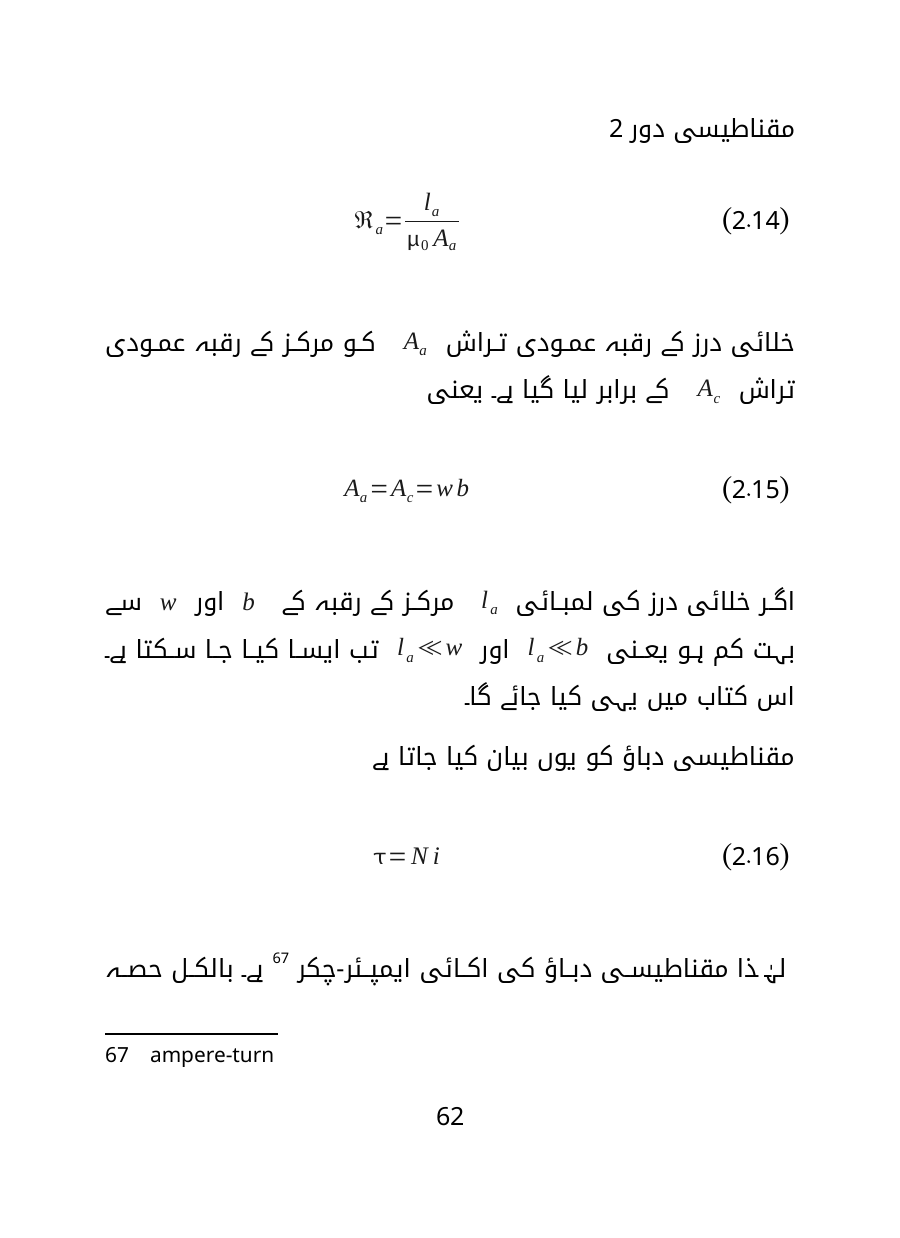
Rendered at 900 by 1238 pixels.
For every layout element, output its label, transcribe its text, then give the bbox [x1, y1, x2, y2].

table_header (2.14) [700, 183, 795, 273]
table_header [105, 827, 700, 899]
table_header (2.15) [699, 461, 795, 532]
text مقناطیسی دباؤ کو یوں بیان کیا جاتا ہے [105, 733, 795, 781]
table_header [105, 183, 700, 273]
text ampere-turn [105, 1040, 795, 1068]
table_header (2.16) [700, 827, 795, 899]
text لہٰذا مقناطیسی دباؤ کی اکائی ایمپئر-چکر ہے۔ بالکل حصہ 2.2 کی طرح ہم مساوات 2.13 کو یوں لکھ سکتے ہیں۔ [105, 945, 795, 993]
text اگر خلائی درز کی لمبائی مرکز کے رقبہ کے اورسے بہت کم ہو یعنیاورتب ایسا کیا جا سکتا ہے۔ اس کتاب میں یہی کیا جائے گا۔ [105, 579, 795, 721]
text خلائی درز کے رقبہ عمودی تراش کو مرکز کے رقبہ عمودی تراش کے برابر لیا گیا ہے۔ یعنی [105, 319, 795, 414]
table_header [105, 461, 699, 532]
